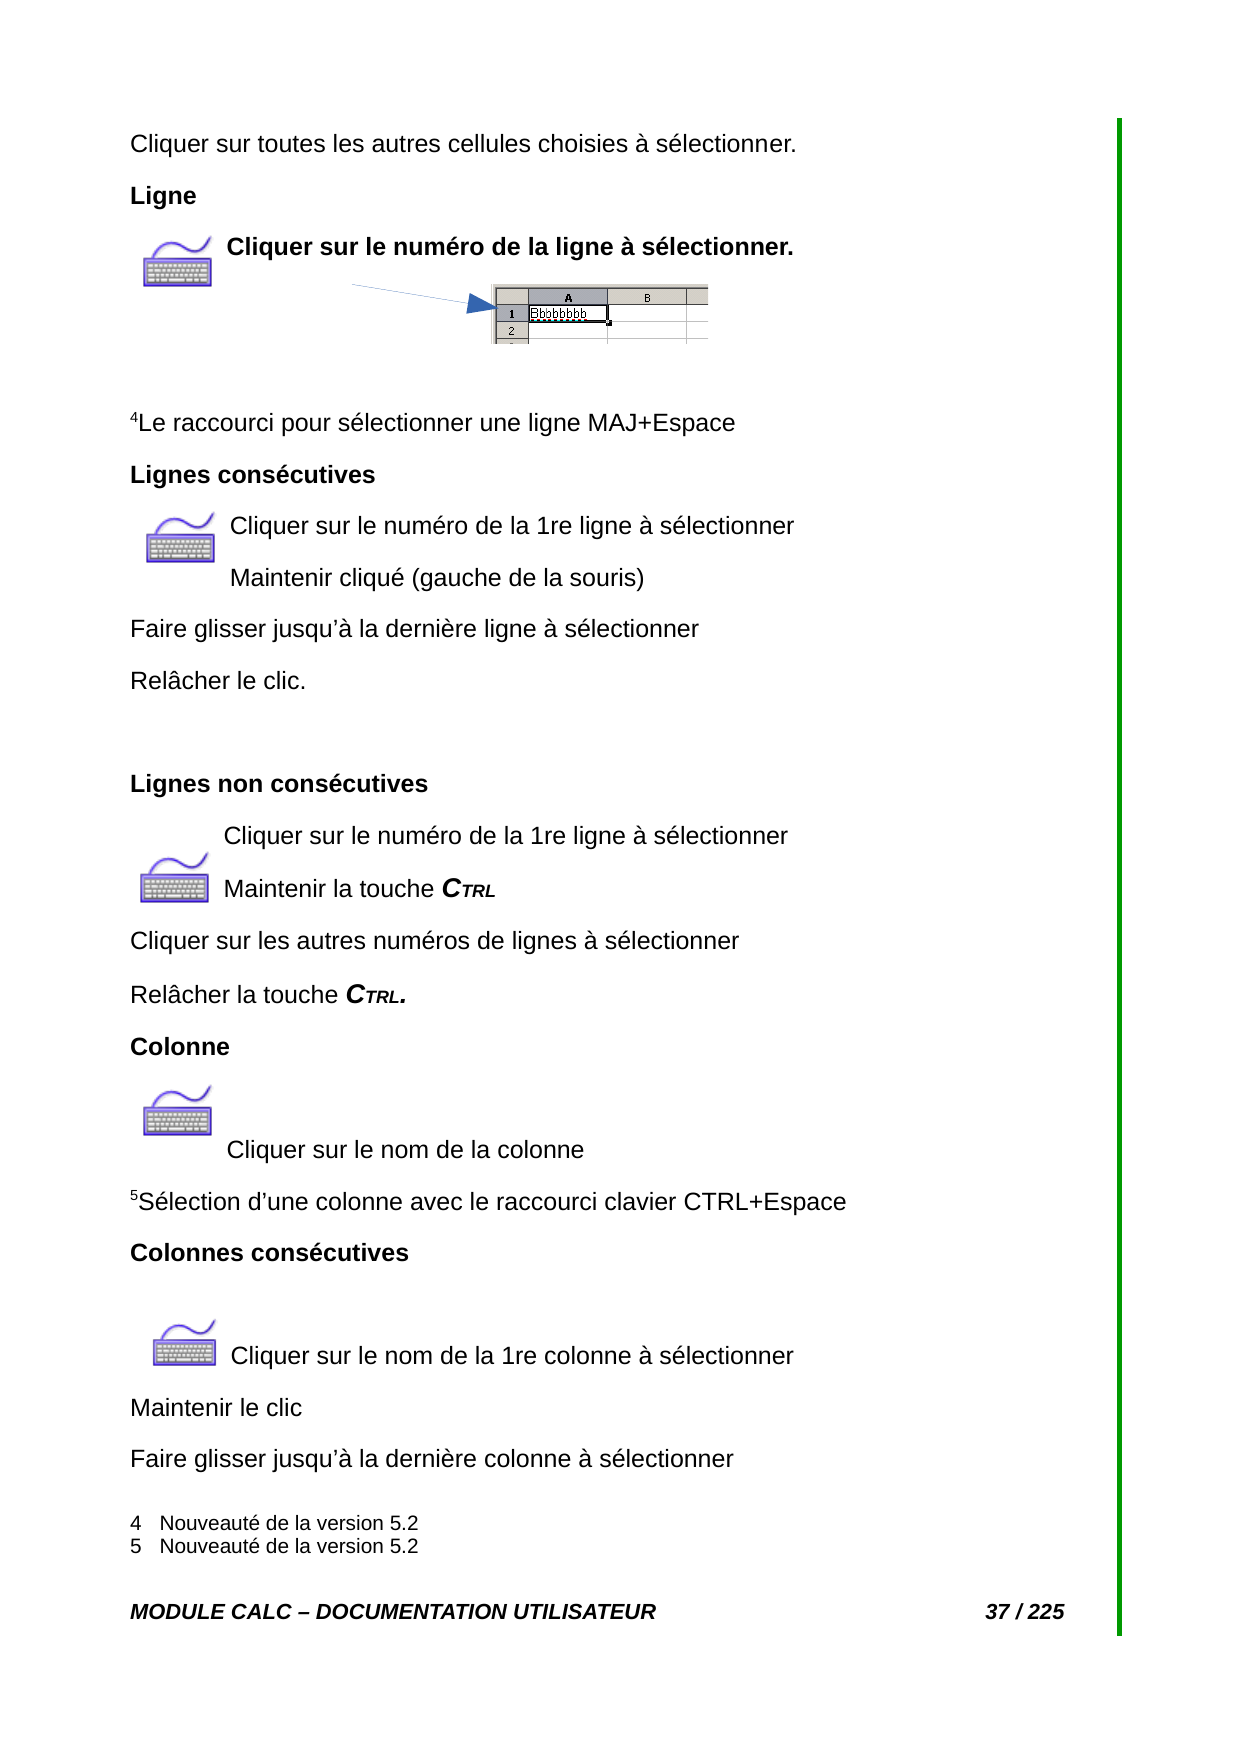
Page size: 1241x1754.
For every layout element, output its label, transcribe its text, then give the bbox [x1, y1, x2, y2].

text Lignes consécutives [130, 461, 1105, 488]
text Faire glisser jusqu’à la dernière ligne à sélectionner [130, 615, 1105, 643]
picture [139, 1074, 215, 1150]
text Cliquer sur le numéro de la 1re ligne à sélectionner [218, 512, 1105, 540]
text Lignes non consécutives [130, 770, 1105, 798]
text Cliquer sur toutes les autres cellules choisies à sélectionner. [130, 130, 1105, 158]
text Cliquer sur le nom de la colonne [130, 1136, 1105, 1164]
text Maintenir la touche Ctrl [212, 873, 1105, 903]
text Nouveauté de la version 5.2 [130, 1511, 1105, 1534]
text Faire glisser jusqu’à la dernière colonne à sélectionner [130, 1445, 1105, 1473]
text Colonnes consécutives [130, 1239, 1105, 1267]
text Le raccourci pour sélectionner une ligne MAJ+Espace [130, 409, 1105, 437]
text Maintenir le clic [130, 1393, 1105, 1421]
picture [149, 1309, 219, 1379]
text Colonne [130, 1033, 1105, 1061]
picture [466, 284, 709, 344]
text Cliquer sur les autres numéros de lignes à sélectionner [130, 927, 1105, 955]
picture [142, 502, 218, 577]
text Maintenir cliqué (gauche de la souris) [130, 564, 1105, 592]
text Relâcher le clic. [130, 667, 1105, 695]
text Cliquer sur le numéro de la 1re ligne à sélectionner [130, 822, 1105, 849]
text Cliquer sur le numéro de la ligne à sélectionner. [215, 233, 1105, 261]
text Cliquer sur le nom de la 1re colonne à sélectionner [219, 1342, 1105, 1370]
picture [136, 841, 212, 917]
text Sélection d’une colonne avec le raccourci clavier CTRL+Espace [130, 1187, 1105, 1215]
text Relâcher la touche Ctrl. [130, 979, 1105, 1009]
text Ligne [130, 181, 1105, 209]
picture [139, 226, 215, 301]
text Nouveauté de la version 5.2 [130, 1534, 1105, 1558]
